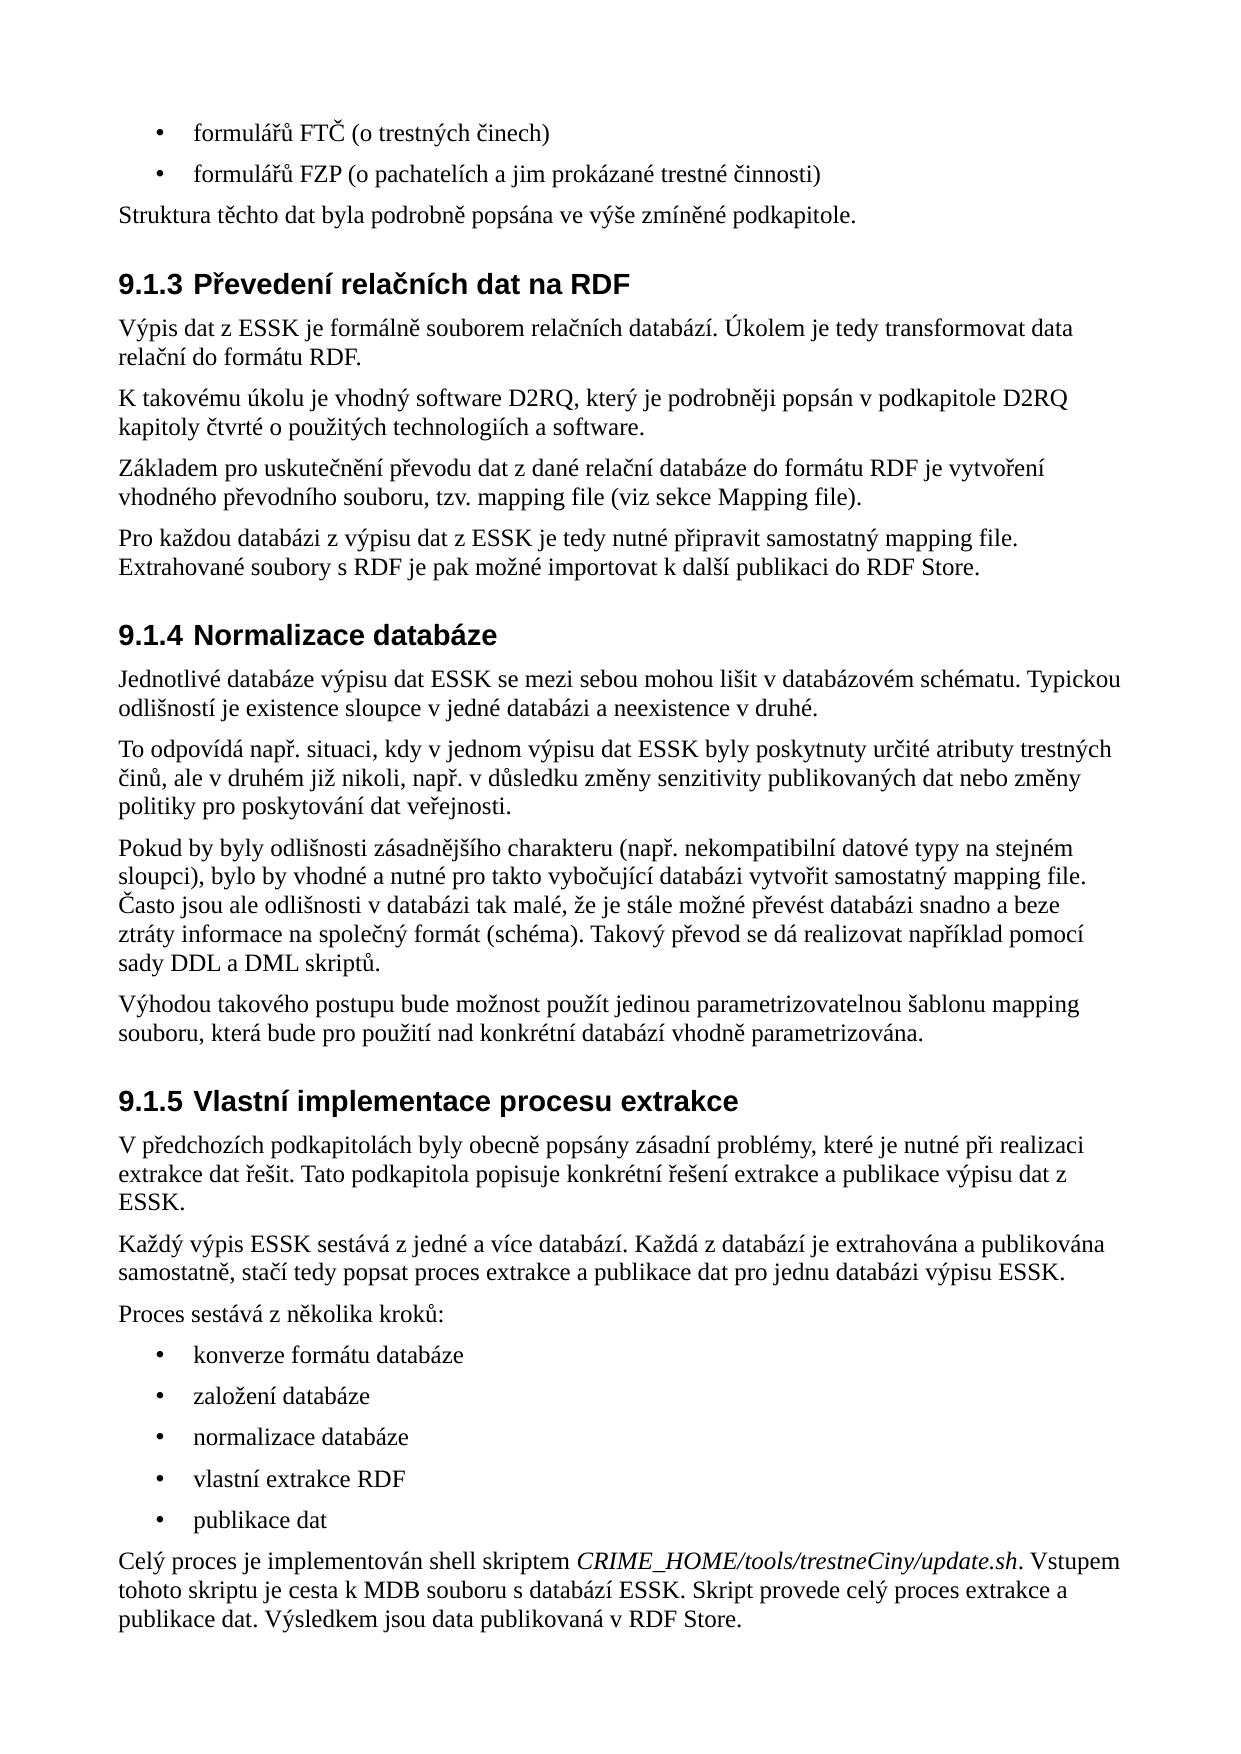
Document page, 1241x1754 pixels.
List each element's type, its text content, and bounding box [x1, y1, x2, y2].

text Celý proces je implementován shell skriptem CRIME_HOME/tools/trestneCiny/update.sh. Vstupem tohoto skriptu je cesta k MDB souboru s databází ESSK. Skript provede celý proces extrakce a publikace dat. Výsledkem jsou data publikovaná v RDF Store. [118, 1546, 1122, 1632]
list vlastní extrakce RDF [156, 1464, 1122, 1492]
list konverze formátu databáze [156, 1340, 1122, 1369]
text K takovému úkolu je vhodný software D2RQ, který je podrobněji popsán v podkapitole D2RQ kapitoly čtvrté o použitých technologiích a software. [118, 383, 1122, 440]
list publikace dat [156, 1505, 1122, 1534]
subtitle Převedení relačních dat na RDF [118, 267, 1122, 300]
list založení databáze [156, 1381, 1122, 1410]
text Pokud by byly odlišnosti zásadnějšího charakteru (např. nekompatibilní datové typy na stejném sloupci), bylo by vhodné a nutné pro takto vybočující databázi vytvořit samostatný mapping file. Často jsou ale odlišnosti v databázi tak malé, že je stále možné převést databázi snadno a beze ztráty informace na společný formát (schéma). Takový převod se dá realizovat například pomocí sady DDL a DML skriptů. [118, 833, 1122, 976]
text V předchozích podkapitolách byly obecně popsány zásadní problémy, které je nutné při realizaci extrakce dat řešit. Tato podkapitola popisuje konkrétní řešení extrakce a publikace výpisu dat z ESSK. [118, 1130, 1122, 1216]
subtitle Normalizace databáze [118, 618, 1122, 651]
text Proces sestává z několika kroků: [118, 1299, 1122, 1327]
text Struktura těchto dat byla podrobně popsána ve výše zmíněné podkapitole. [118, 201, 1122, 229]
subtitle Vlastní implementace procesu extrakce [118, 1084, 1122, 1117]
text Pro každou databázi z výpisu dat z ESSK je tedy nutné připravit samostatný mapping file. Extrahované soubory s RDF je pak možné importovat k další publikaci do RDF Store. [118, 523, 1122, 580]
list formulářů FTČ (o trestných činech) [156, 118, 1122, 147]
text Výpis dat z ESSK je formálně souborem relačních databází. Úkolem je tedy transformovat data relační do formátu RDF. [118, 313, 1122, 370]
text Základem pro uskutečnění převodu dat z dané relační databáze do formátu RDF je vytvoření vhodného převodního souboru, tzv. mapping file (viz sekce Mapping file). [118, 453, 1122, 510]
list normalizace databáze [156, 1422, 1122, 1451]
text Jednotlivé databáze výpisu dat ESSK se mezi sebou mohou lišit v databázovém schématu. Typickou odlišností je existence sloupce v jedné databázi a neexistence v druhé. [118, 664, 1122, 721]
list formulářů FZP (o pachatelích a jim prokázané trestné činnosti) [156, 159, 1122, 188]
text Výhodou takového postupu bude možnost použít jedinou parametrizovatelnou šablonu mapping souboru, která bude pro použití nad konkrétní databází vhodně parametrizována. [118, 989, 1122, 1046]
text To odpovídá např. situaci, kdy v jednom výpisu dat ESSK byly poskytnuty určité atributy trestných činů, ale v druhém již nikoli, např. v důsledku změny senzitivity publikovaných dat nebo změny politiky pro poskytování dat veřejnosti. [118, 734, 1122, 820]
text Každý výpis ESSK sestává z jedné a více databází. Každá z databází je extrahována a publikována samostatně, stačí tedy popsat proces extrakce a publikace dat pro jednu databázi výpisu ESSK. [118, 1229, 1122, 1286]
